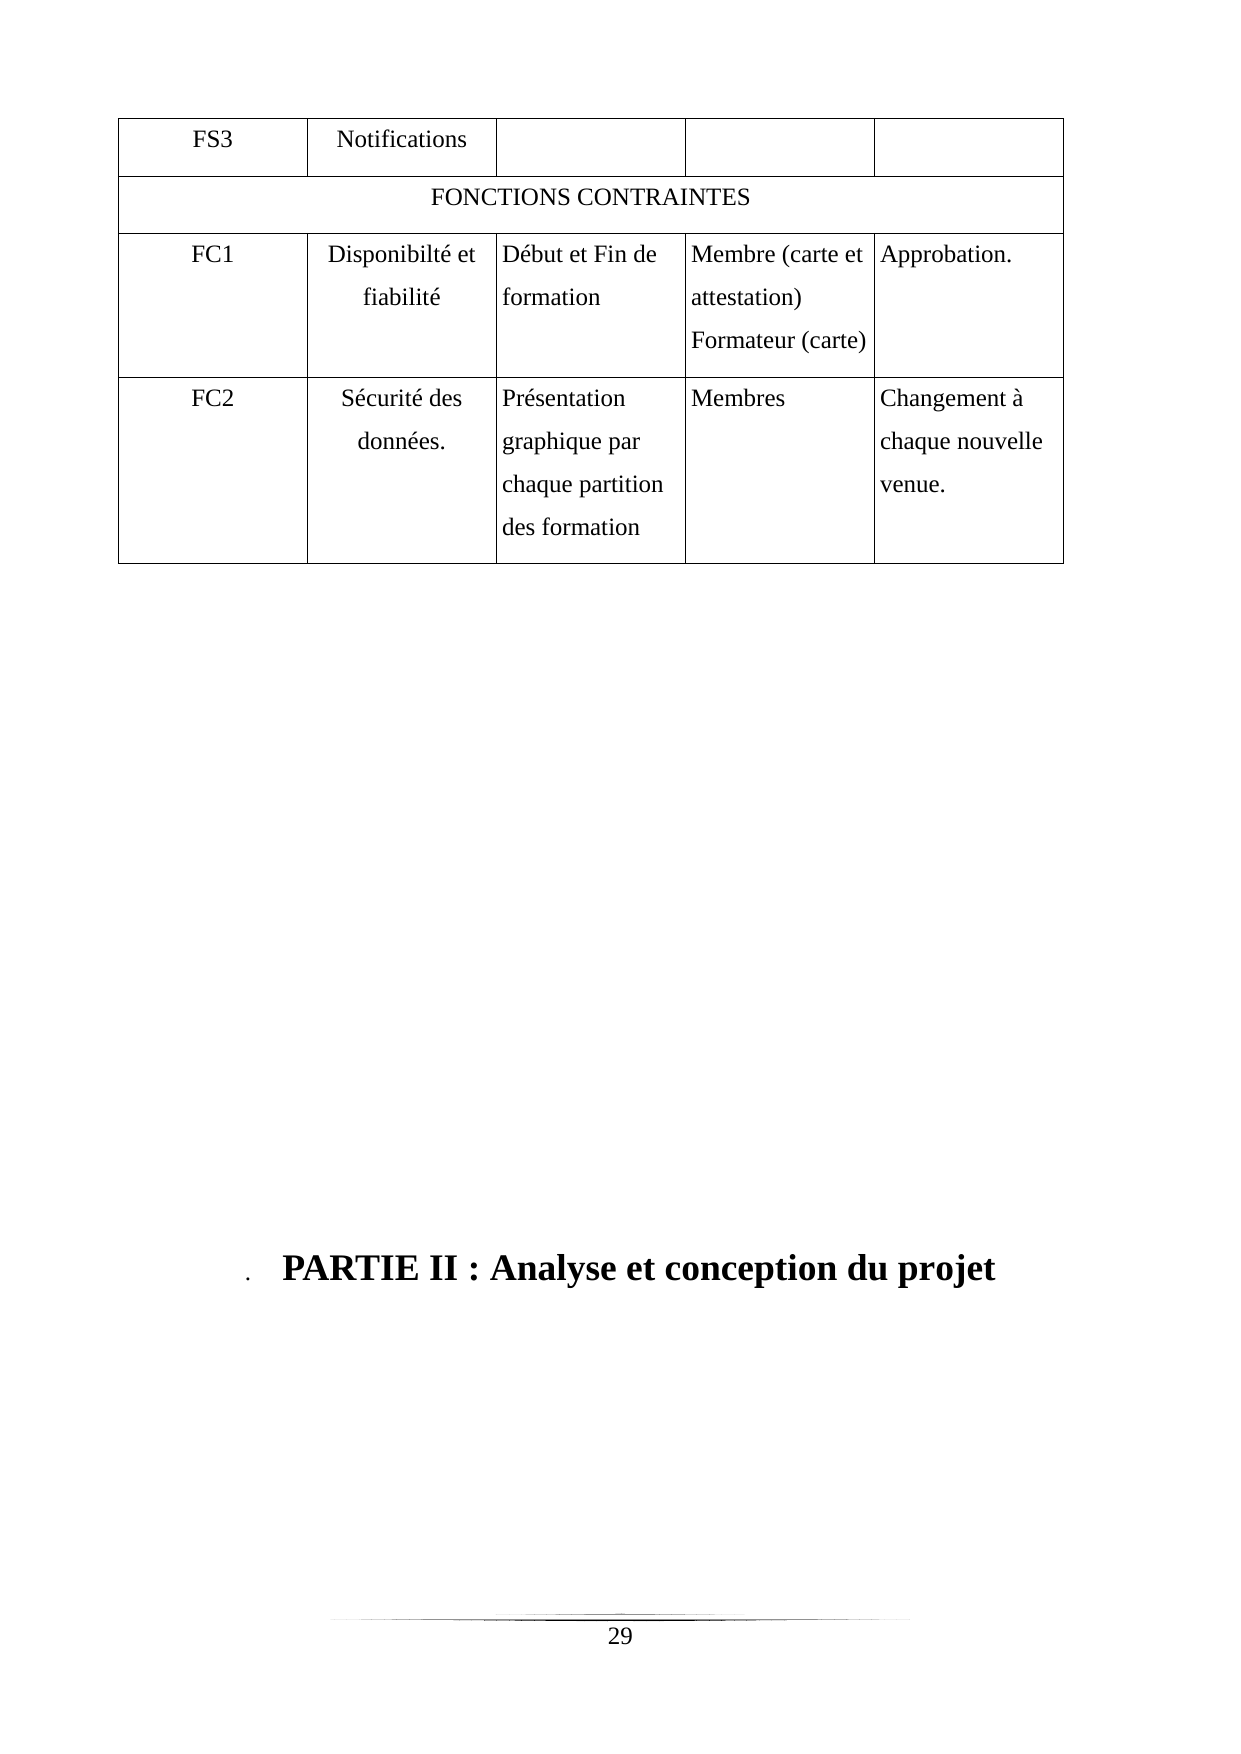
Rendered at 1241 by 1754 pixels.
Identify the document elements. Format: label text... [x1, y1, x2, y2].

table_cell FONCTIONS CONTRAINTES [119, 177, 1063, 233]
table_cell Approbation. [875, 234, 1063, 377]
table_cell [686, 119, 874, 176]
table_cell Disponibilté et fiabilité [308, 234, 496, 377]
table_cell Présentation graphique par chaque partition des formation [497, 378, 685, 563]
table_cell [497, 119, 685, 176]
table_cell FC1 [119, 234, 307, 377]
table_cell Notifications [308, 119, 496, 176]
table_cell Changement à chaque nouvelle venue. [875, 378, 1063, 563]
table_cell FS3 [119, 119, 307, 176]
subtitle PARTIE II : Analyse et conception du projet [118, 1245, 1122, 1288]
table_cell Début et Fin de formation [497, 234, 685, 377]
table_cell Membres [686, 378, 874, 563]
table_cell [875, 119, 1063, 176]
picture [171, 1613, 1069, 1622]
table_cell Sécurité des données. [308, 378, 496, 563]
table_cell Membre (carte et attestation) Formateur (carte) [686, 234, 874, 377]
table_cell FC2 [119, 378, 307, 563]
